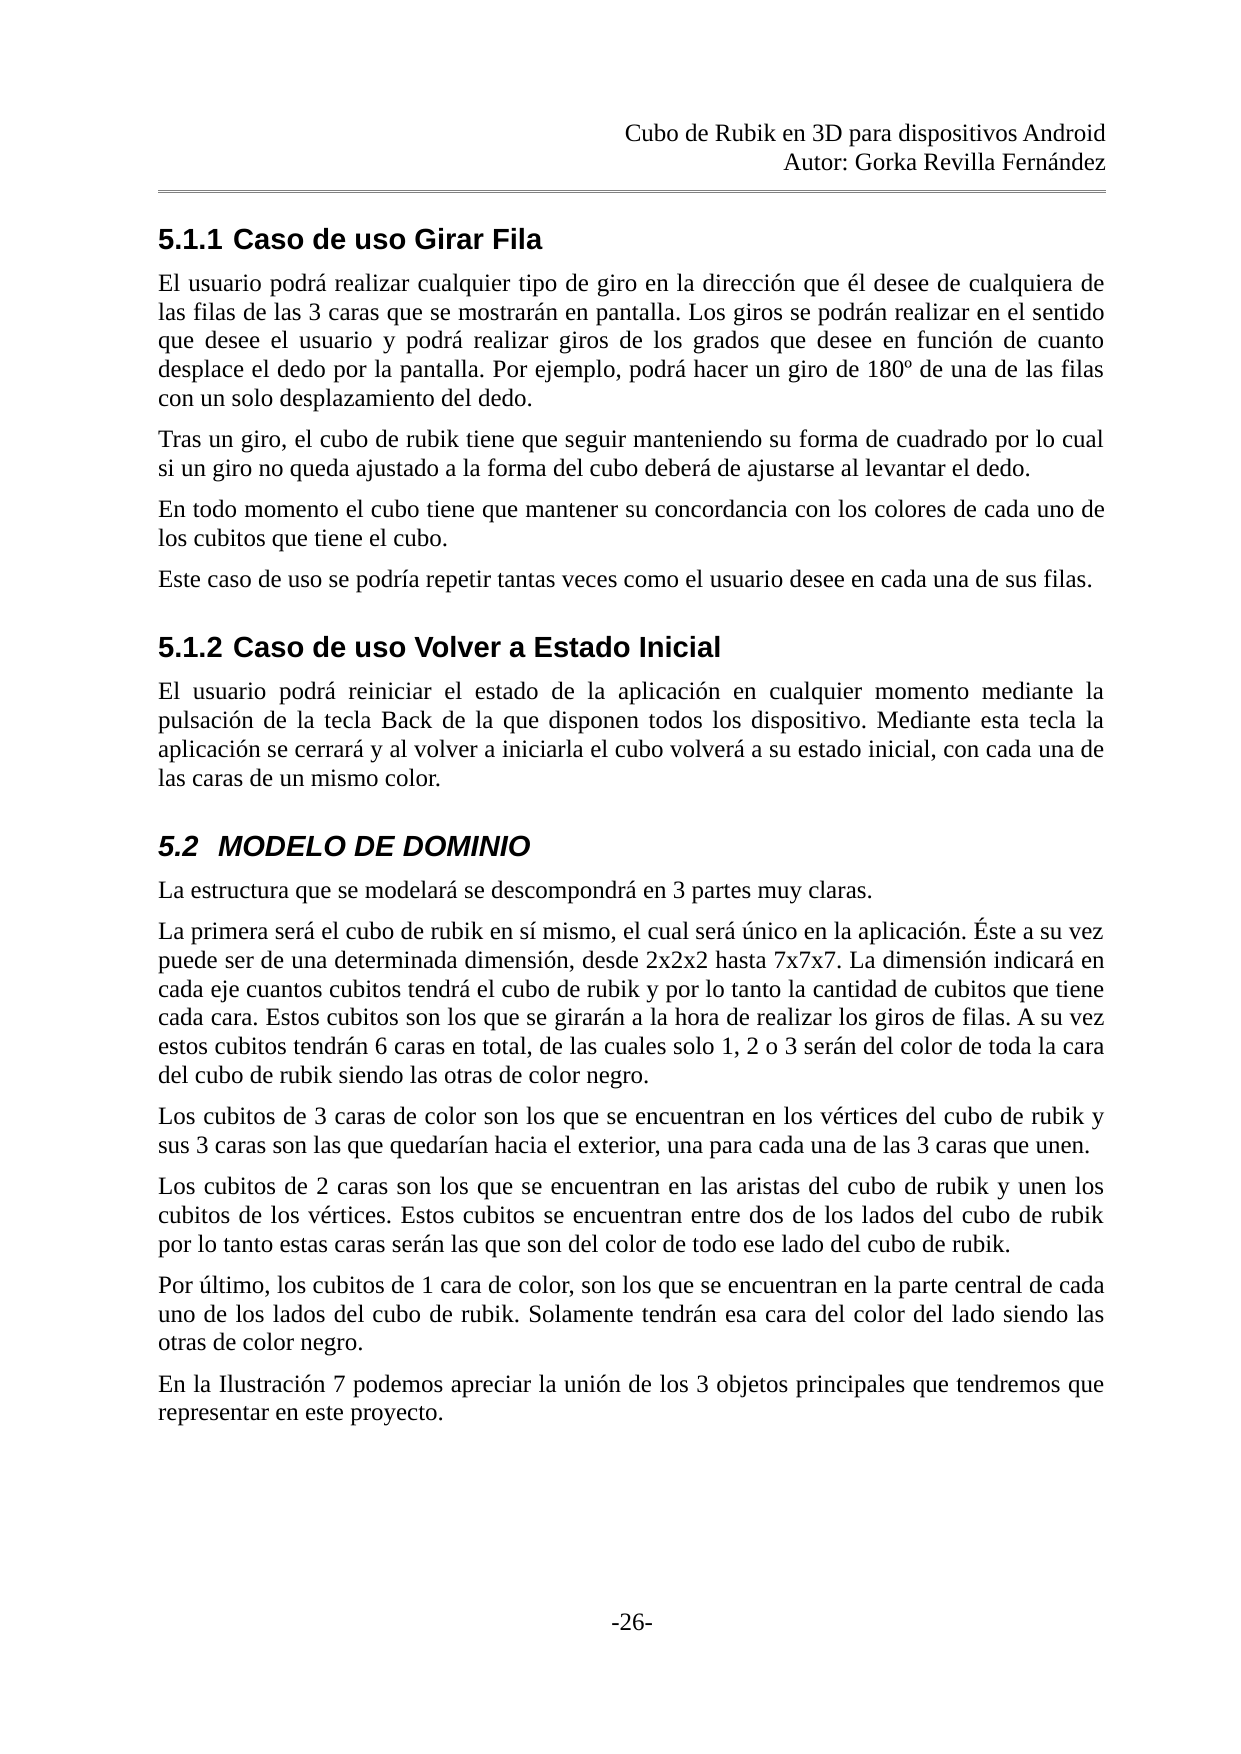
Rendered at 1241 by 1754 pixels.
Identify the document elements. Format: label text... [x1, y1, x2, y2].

text La estructura que se modelará se descompondrá en 3 partes muy claras. [158, 875, 1106, 904]
text Por último, los cubitos de 1 cara de color, son los que se encuentran en la parte central de cada uno de los lados del cubo de rubik. Solamente tendrán esa cara del color del lado siendo las otras de color negro. [158, 1270, 1106, 1356]
text En todo momento el cubo tiene que mantener su concordancia con los colores de cada uno de los cubitos que tiene el cubo. [158, 494, 1106, 552]
text El usuario podrá realizar cualquier tipo de giro en la dirección que él desee de cualquiera de las filas de las 3 caras que se mostrarán en pantalla. Los giros se podrán realizar en el sentido que desee el usuario y podrá realizar giros de los grados que desee en función de cuanto desplace el dedo por la pantalla. Por ejemplo, podrá hacer un giro de 180º de una de las filas con un solo desplazamiento del dedo. [158, 268, 1106, 412]
text Tras un giro, el cubo de rubik tiene que seguir manteniendo su forma de cuadrado por lo cual si un giro no queda ajustado a la forma del cubo deberá de ajustarse al levantar el dedo. [158, 424, 1106, 482]
text Los cubitos de 2 caras son los que se encuentran en las aristas del cubo de rubik y unen los cubitos de los vértices. Estos cubitos se encuentran entre dos de los lados del cubo de rubik por lo tanto estas caras serán las que son del color de todo ese lado del cubo de rubik. [158, 1171, 1106, 1257]
text En la Ilustración 7 podemos apreciar la unión de los 3 objetos principales que tendremos que representar en este proyecto. [158, 1369, 1106, 1426]
subtitle Caso de uso Girar Fila [158, 222, 1106, 255]
text El usuario podrá reiniciar el estado de la aplicación en cualquier momento mediante la pulsación de la tecla Back de la que disponen todos los dispositivo. Mediante esta tecla la aplicación se cerrará y al volver a iniciarla el cubo volverá a su estado inicial, con cada una de las caras de un mismo color. [158, 676, 1106, 791]
text Los cubitos de 3 caras de color son los que se encuentran en los vértices del cubo de rubik y sus 3 caras son las que quedarían hacia el exterior, una para cada una de las 3 caras que unen. [158, 1101, 1106, 1159]
text Este caso de uso se podría repetir tantas veces como el usuario desee en cada una de sus filas. [158, 564, 1106, 593]
text La primera será el cubo de rubik en sí mismo, el cual será único en la aplicación. Éste a su vez puede ser de una determinada dimensión, desde 2x2x2 hasta 7x7x7. La dimensión indicará en cada eje cuantos cubitos tendrá el cubo de rubik y por lo tanto la cantidad de cubitos que tiene cada cara. Estos cubitos son los que se girarán a la hora de realizar los giros de filas. A su vez estos cubitos tendrán 6 caras en total, de las cuales solo 1, 2 o 3 serán del color de toda la cara del cubo de rubik siendo las otras de color negro. [158, 916, 1106, 1089]
subtitle MODELO DE DOMINIO [158, 829, 1106, 862]
subtitle Caso de uso Volver a Estado Inicial [158, 630, 1106, 664]
